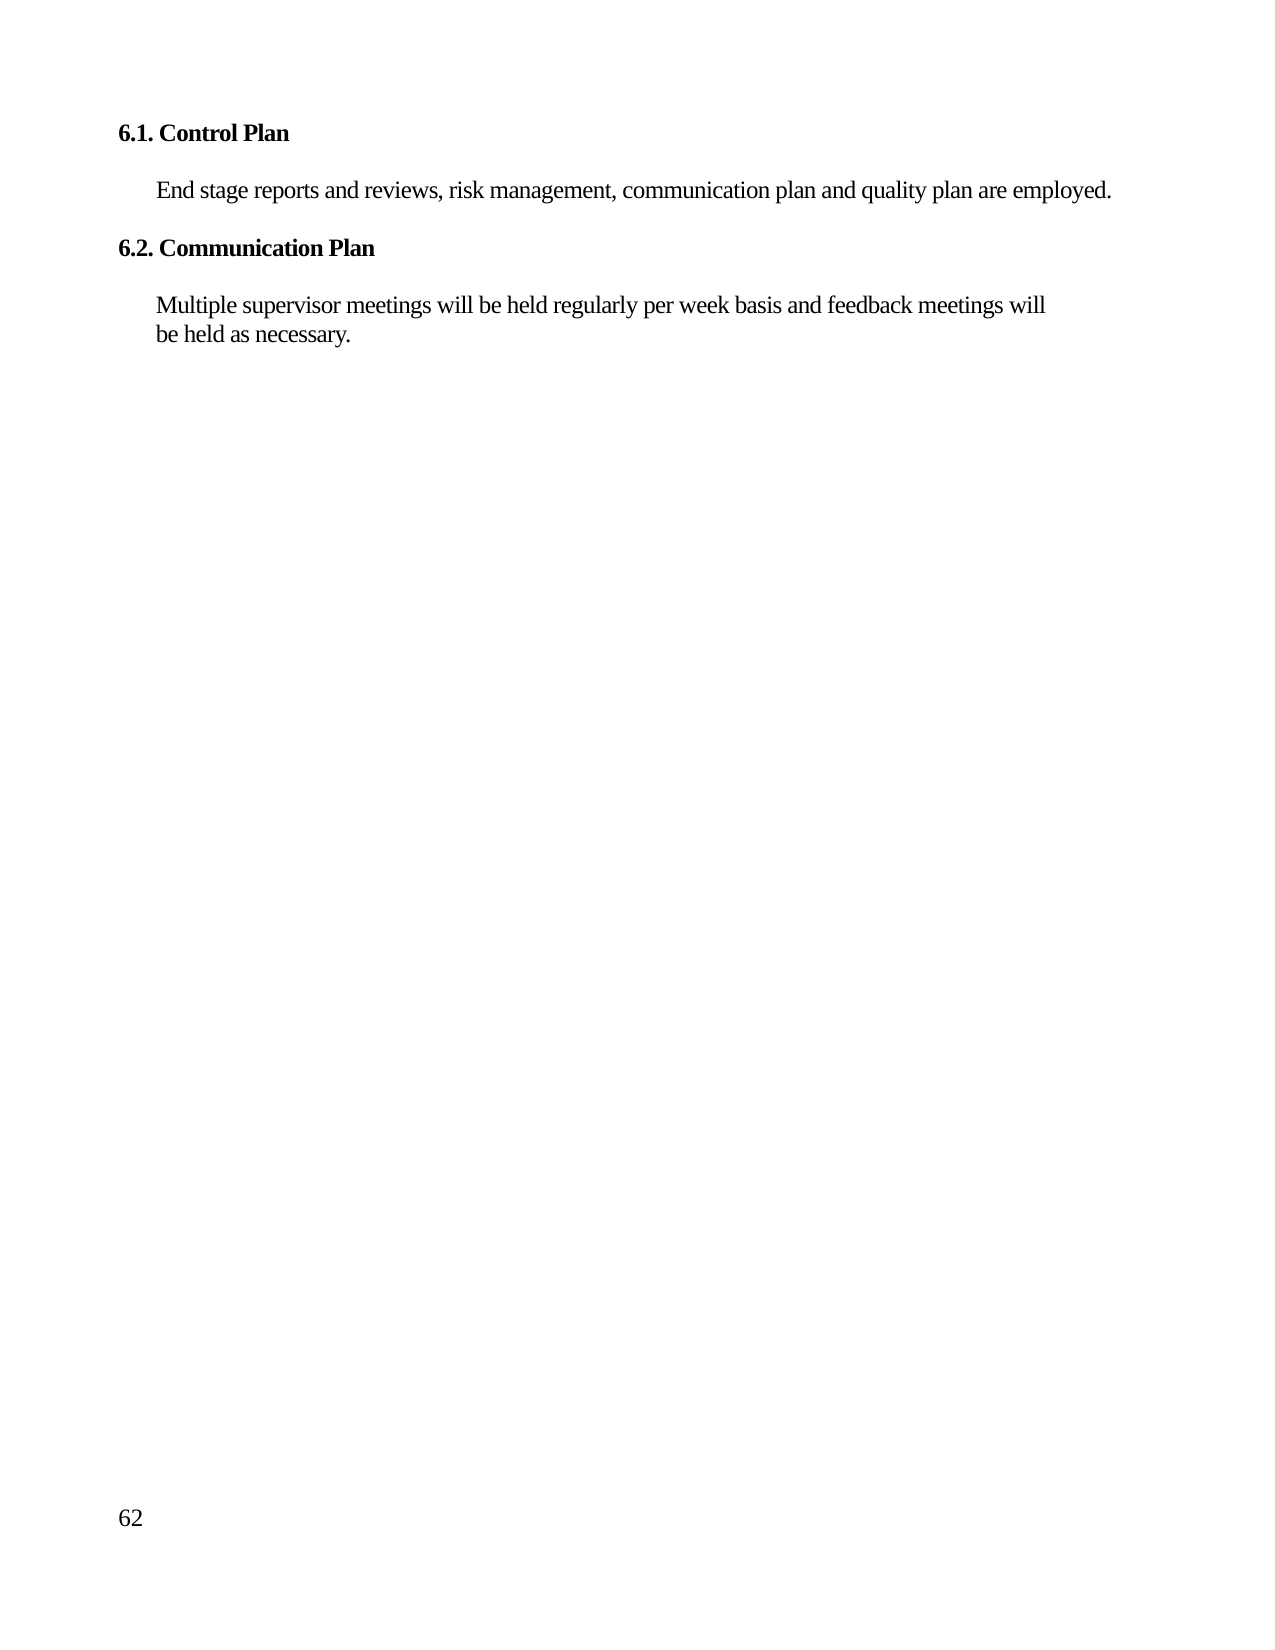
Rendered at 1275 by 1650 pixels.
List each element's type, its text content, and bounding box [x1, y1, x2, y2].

text End stage reports and reviews, risk management, communication plan and quality plan are employed. [118, 176, 1157, 204]
text 6.1. Control Plan [118, 118, 1157, 147]
text Multiple supervisor meetings will be held regularly per week basis and feedback meetings will [156, 291, 1157, 319]
text 6.2. Communication Plan [118, 233, 1157, 262]
text be held as necessary. [156, 319, 1157, 348]
